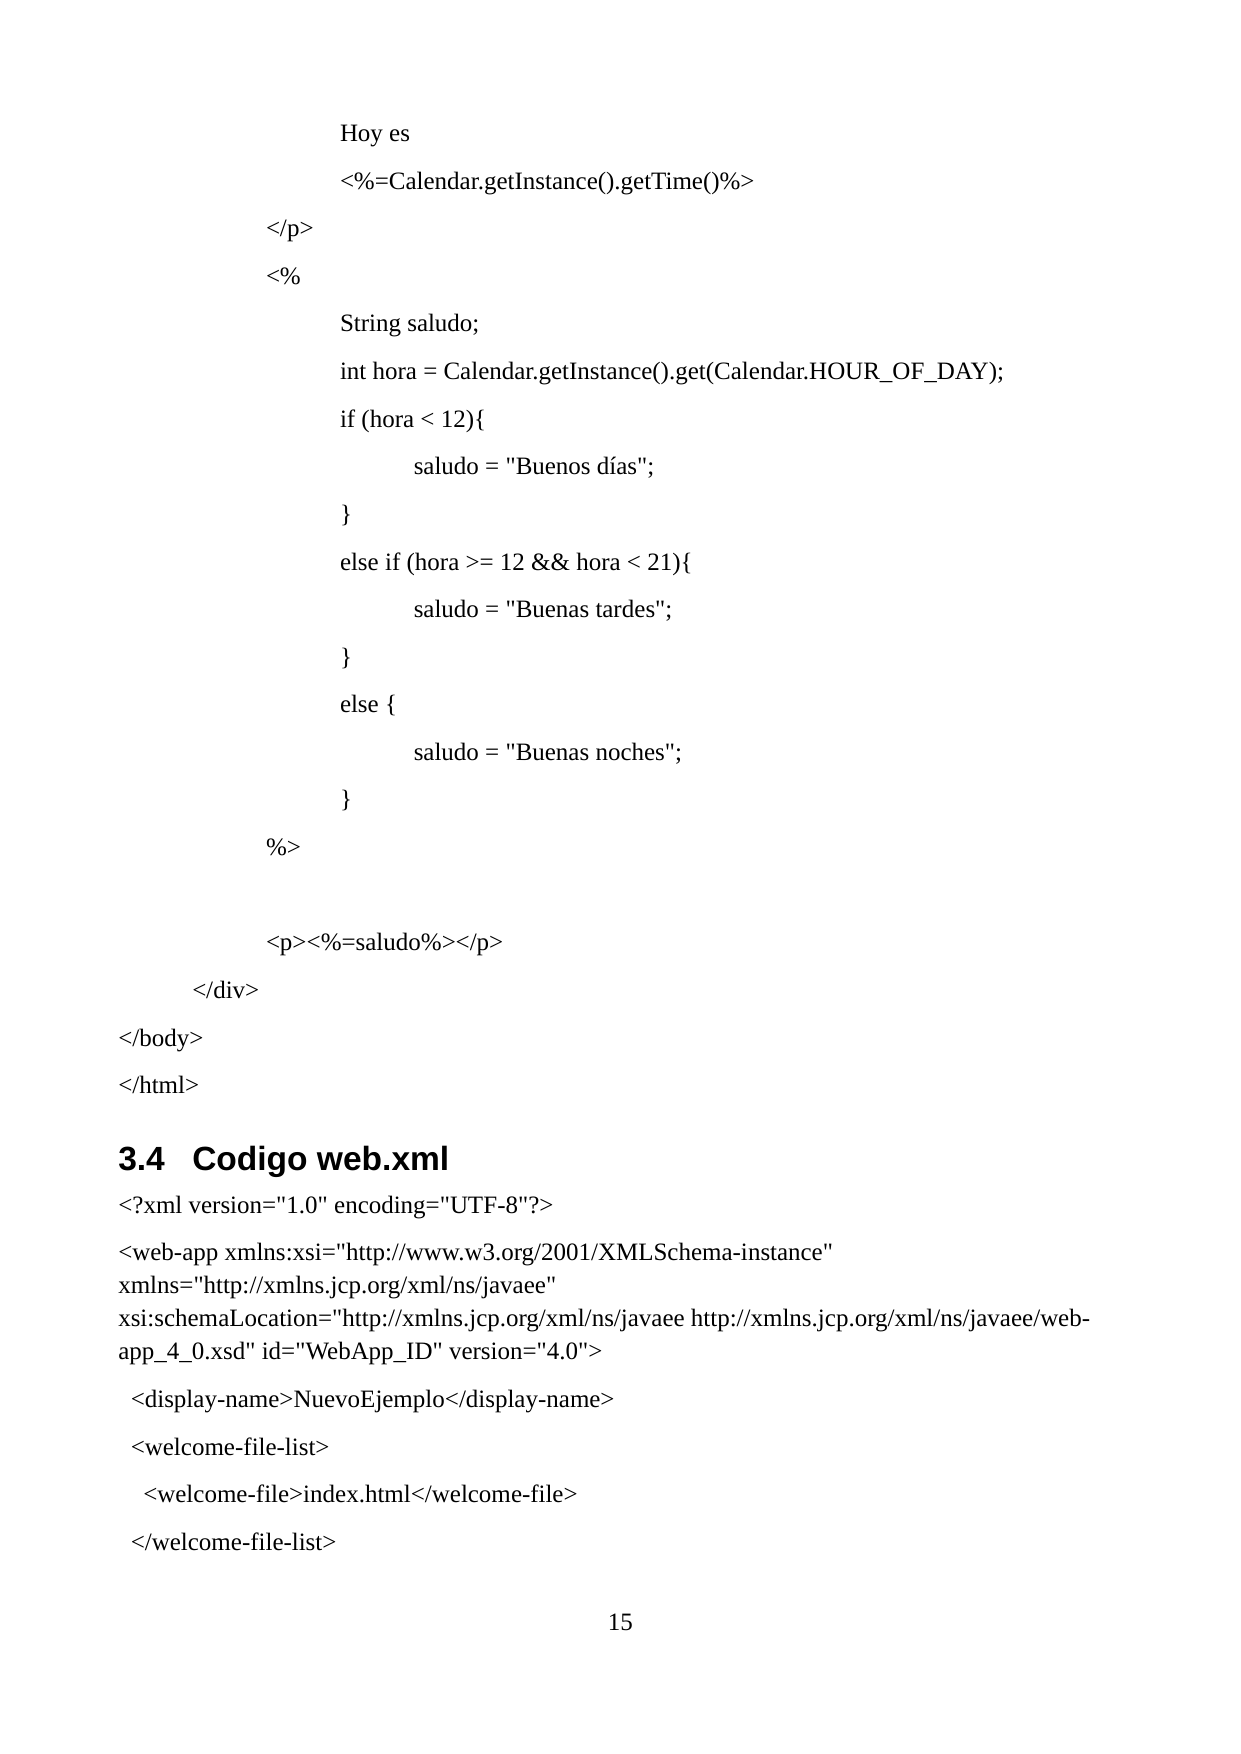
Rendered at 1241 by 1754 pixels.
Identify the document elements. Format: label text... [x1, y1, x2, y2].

text saludo = "Buenas tardes"; [118, 594, 1122, 623]
text int hora = Calendar.getInstance().get(Calendar.HOUR_OF_DAY); [118, 356, 1122, 385]
text <welcome-file-list> [118, 1432, 1122, 1460]
text } [118, 499, 1122, 528]
text <web-app xmlns:xsi="http://www.w3.org/2001/XMLSchema-instance" xmlns="http://xmlns.jcp.org/xml/ns/javaee" xsi:schemaLocation="http://xmlns.jcp.org/xml/ns/javaee http://xmlns.jcp.org/xml/ns/javaee/web-app_4_0.xsd" id="WebApp_ID" version="4.0"> [118, 1237, 1122, 1365]
text String saludo; [118, 308, 1122, 337]
text } [118, 642, 1122, 671]
text if (hora < 12){ [118, 404, 1122, 432]
text </p> [118, 213, 1122, 242]
text </div> [118, 975, 1122, 1004]
text Hoy es [118, 118, 1122, 147]
text <p><%=saludo%></p> [118, 927, 1122, 956]
text <welcome-file>index.html</welcome-file> [118, 1479, 1122, 1508]
text </body> [118, 1023, 1122, 1051]
subtitle Codigo web.xml [118, 1139, 1122, 1177]
text </welcome-file-list> [118, 1527, 1122, 1556]
text %> [118, 832, 1122, 861]
text <%=Calendar.getInstance().getTime()%> [118, 166, 1122, 194]
text <% [118, 261, 1122, 290]
text } [118, 784, 1122, 813]
text else { [118, 689, 1122, 718]
text <display-name>NuevoEjemplo</display-name> [118, 1384, 1122, 1413]
text </html> [118, 1070, 1122, 1099]
text saludo = "Buenas noches"; [118, 737, 1122, 766]
text <?xml version="1.0" encoding="UTF-8"?> [118, 1190, 1122, 1218]
text saludo = "Buenos días"; [118, 451, 1122, 480]
text else if (hora >= 12 && hora < 21){ [118, 547, 1122, 575]
